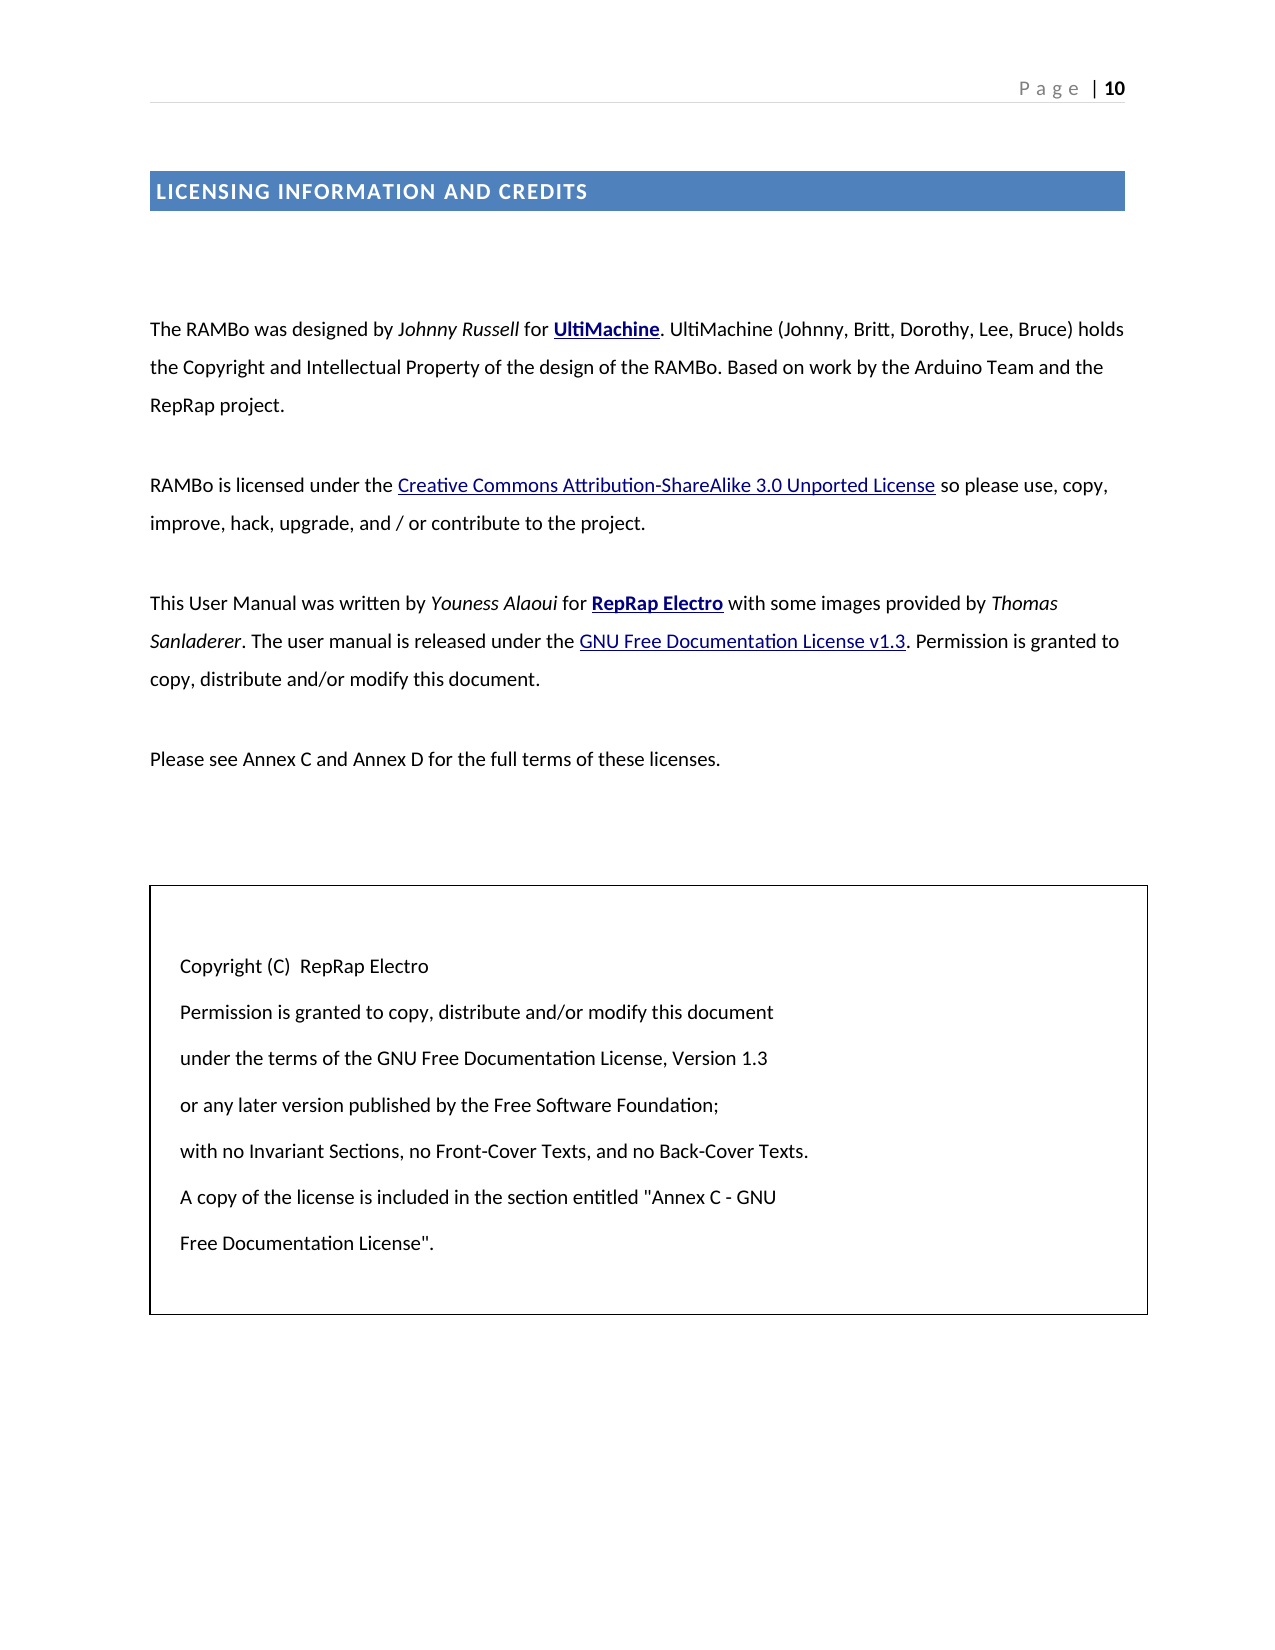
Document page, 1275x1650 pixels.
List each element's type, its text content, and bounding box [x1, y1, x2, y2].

text This User Manual was written by Youness Alaoui for RepRap Electro with some images provided by Thomas Sanladerer. The user manual is released under the GNU Free Documentation License v1.3. Permission is granted to copy, distribute and/or modify this document. [150, 590, 1125, 692]
text Please see Annex C and Annex D for the full terms of these licenses. [150, 746, 1125, 772]
text The RAMBo was designed by Johnny Russell for UltiMachine. UltiMachine (Johnny, Britt, Dorothy, Lee, Bruce) holds the Copyright and Intellectual Property of the design of the RAMBo. Based on work by the Arduino Team and the RepRap project. [150, 316, 1125, 418]
text RAMBo is licensed under the Creative Commons Attribution-ShareAlike 3.0 Unported License so please use, copy, improve, hack, upgrade, and / or contribute to the project. [150, 472, 1125, 536]
table_header Copyright (C) RepRap Electro Permission is granted to copy, distribute and/or modify this document under the terms of the GNU Free Documentation License, Version 1.3 or any later version published by the Free Software Foundation; with no Invariant Sections, no Front-Cover Texts, and no Back-Cover Texts. A copy of the license is included in the section entitled "Annex C - GNU Free Documentation License". [151, 886, 1147, 1314]
subtitle Licensing information and Credits [156, 177, 1119, 205]
